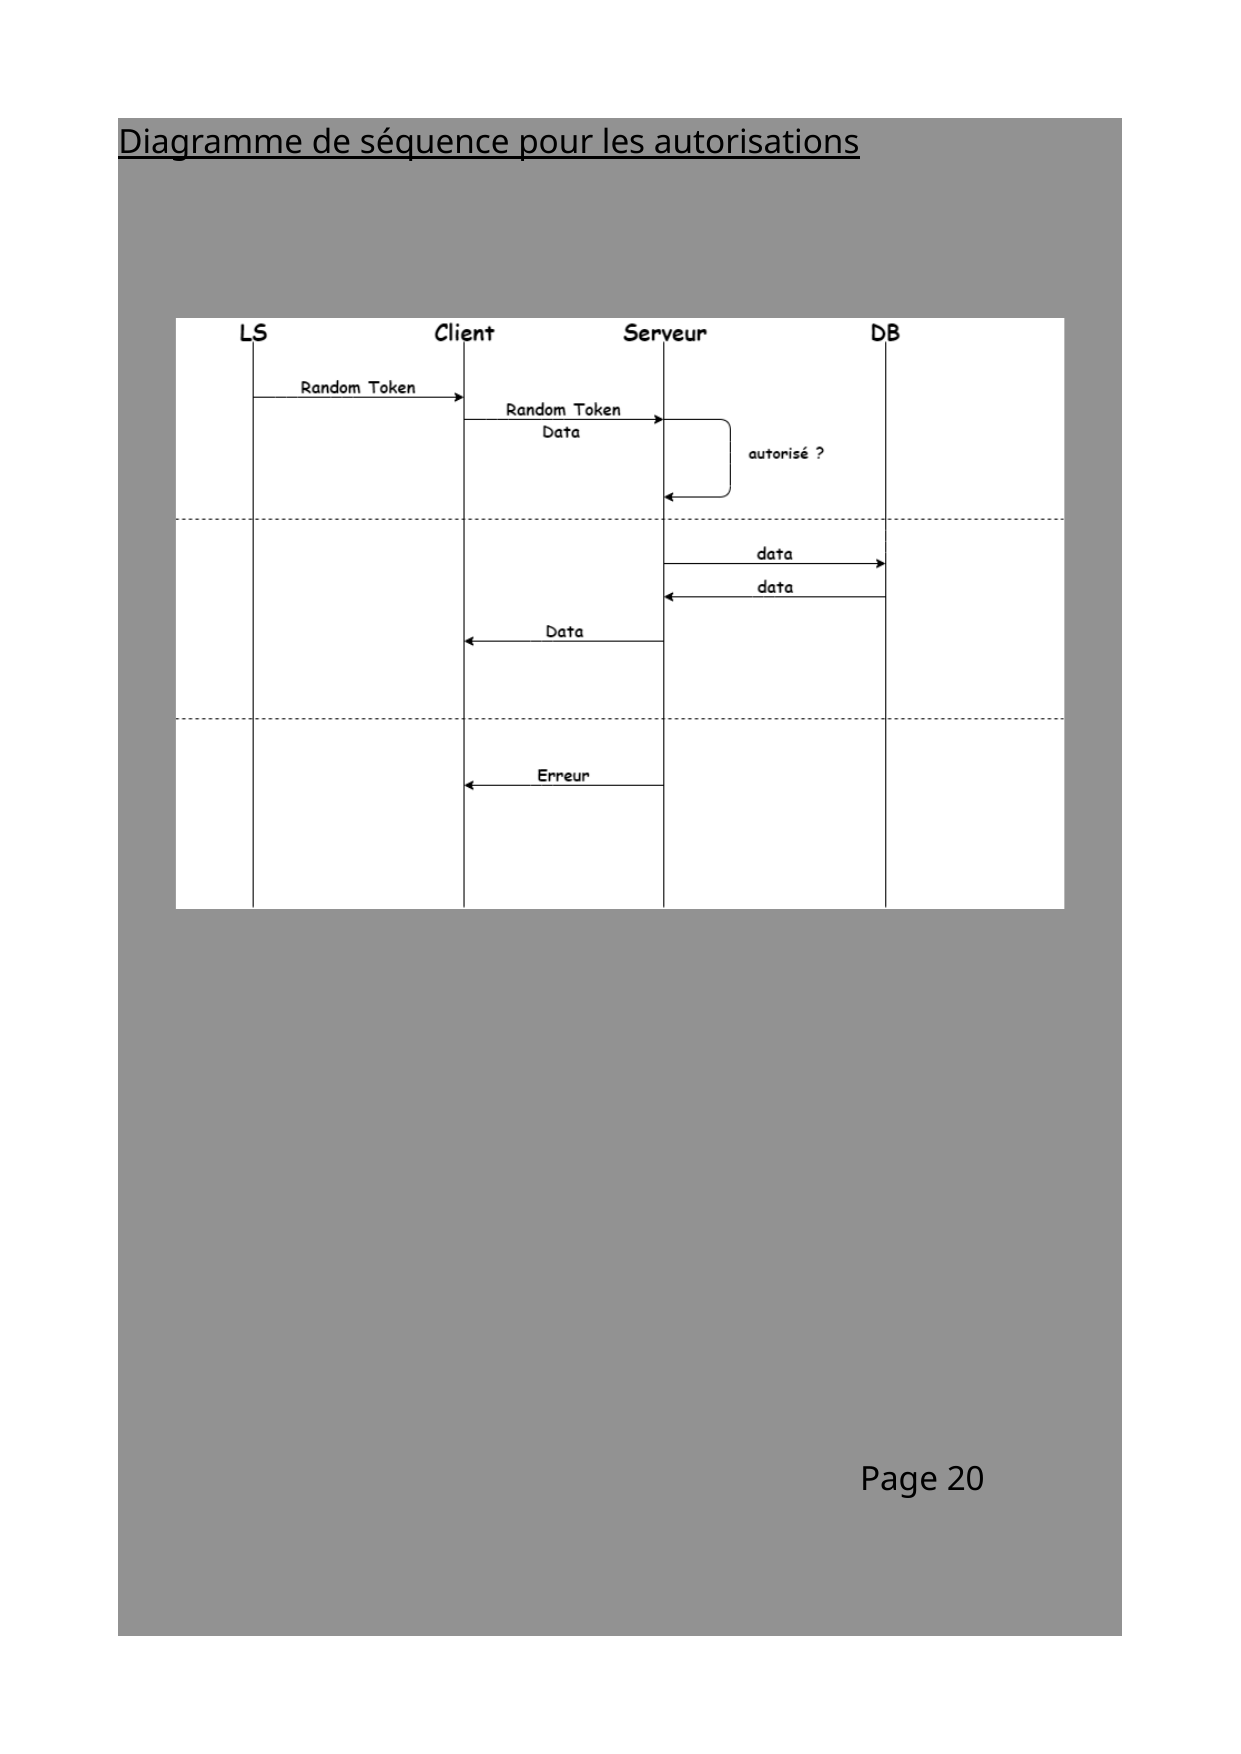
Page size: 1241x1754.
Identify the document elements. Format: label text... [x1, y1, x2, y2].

picture [175, 318, 1065, 909]
text Page 20 [118, 1450, 1122, 1501]
text Diagramme de séquence pour les autorisations [118, 118, 1122, 163]
